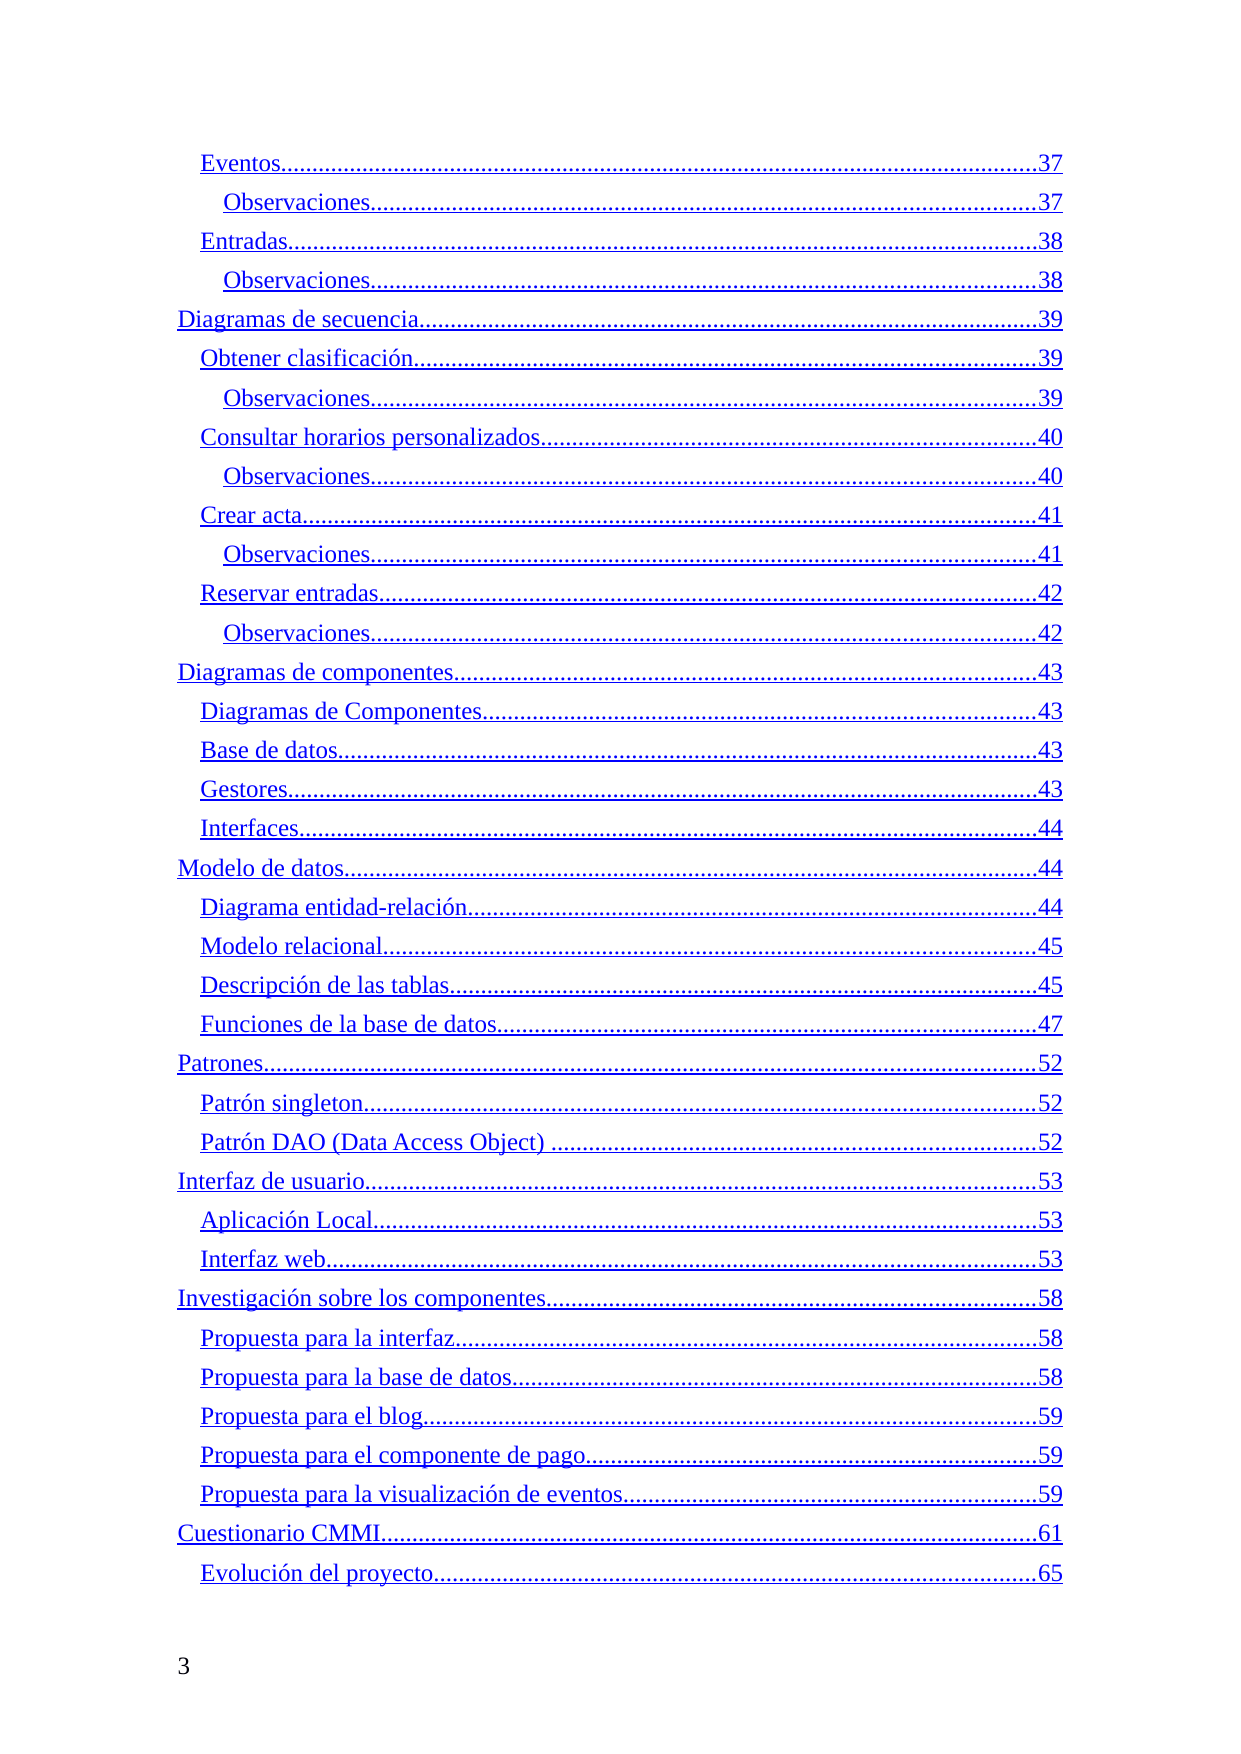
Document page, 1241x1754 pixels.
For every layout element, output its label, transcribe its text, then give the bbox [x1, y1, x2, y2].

text Evolución del proyecto 65 [200, 1558, 1063, 1583]
text Interfaces 44 [200, 813, 1063, 838]
text Propuesta para la base de datos 58 [200, 1362, 1063, 1387]
text Modelo relacional 45 [200, 931, 1063, 956]
text Aplicación Local 53 [200, 1205, 1063, 1230]
text Diagramas de componentes 43 [177, 657, 1063, 682]
text Observaciones 40 [223, 461, 1063, 486]
text Entradas 38 [200, 226, 1063, 251]
text Base de datos 43 [200, 735, 1063, 760]
text Gestores 43 [200, 774, 1063, 799]
text Propuesta para la interfaz 58 [200, 1323, 1063, 1348]
text Reservar entradas 42 [200, 578, 1063, 603]
text Eventos 37 [200, 148, 1063, 173]
text Patrón singleton 52 [200, 1088, 1063, 1113]
text Observaciones 42 [223, 618, 1063, 643]
text Interfaz web 53 [200, 1244, 1063, 1269]
text Propuesta para el blog 59 [200, 1401, 1063, 1426]
text Diagrama entidad-relación 44 [200, 892, 1063, 917]
text Funciones de la base de datos 47 [200, 1009, 1063, 1034]
text Crear acta 41 [200, 500, 1063, 525]
text Observaciones 37 [223, 187, 1063, 212]
text Propuesta para la visualización de eventos 59 [200, 1479, 1063, 1504]
text Interfaz de usuario 53 [177, 1166, 1063, 1191]
text Diagramas de secuencia 39 [177, 304, 1063, 329]
text Propuesta para el componente de pago 59 [200, 1440, 1063, 1465]
text Observaciones 41 [223, 539, 1063, 564]
text Patrón DAO (Data Access Object) 52 [200, 1127, 1063, 1152]
text Obtener clasificación 39 [200, 343, 1063, 368]
text Modelo de datos 44 [177, 853, 1063, 878]
text Cuestionario CMMI 61 [177, 1518, 1063, 1543]
text Consultar horarios personalizados 40 [200, 422, 1063, 447]
text Descripción de las tablas 45 [200, 970, 1063, 995]
text Patrones 52 [177, 1048, 1063, 1073]
text Observaciones 38 [223, 265, 1063, 290]
text Diagramas de Componentes 43 [200, 696, 1063, 721]
text Observaciones 39 [223, 383, 1063, 408]
text Investigación sobre los componentes 58 [177, 1283, 1063, 1308]
